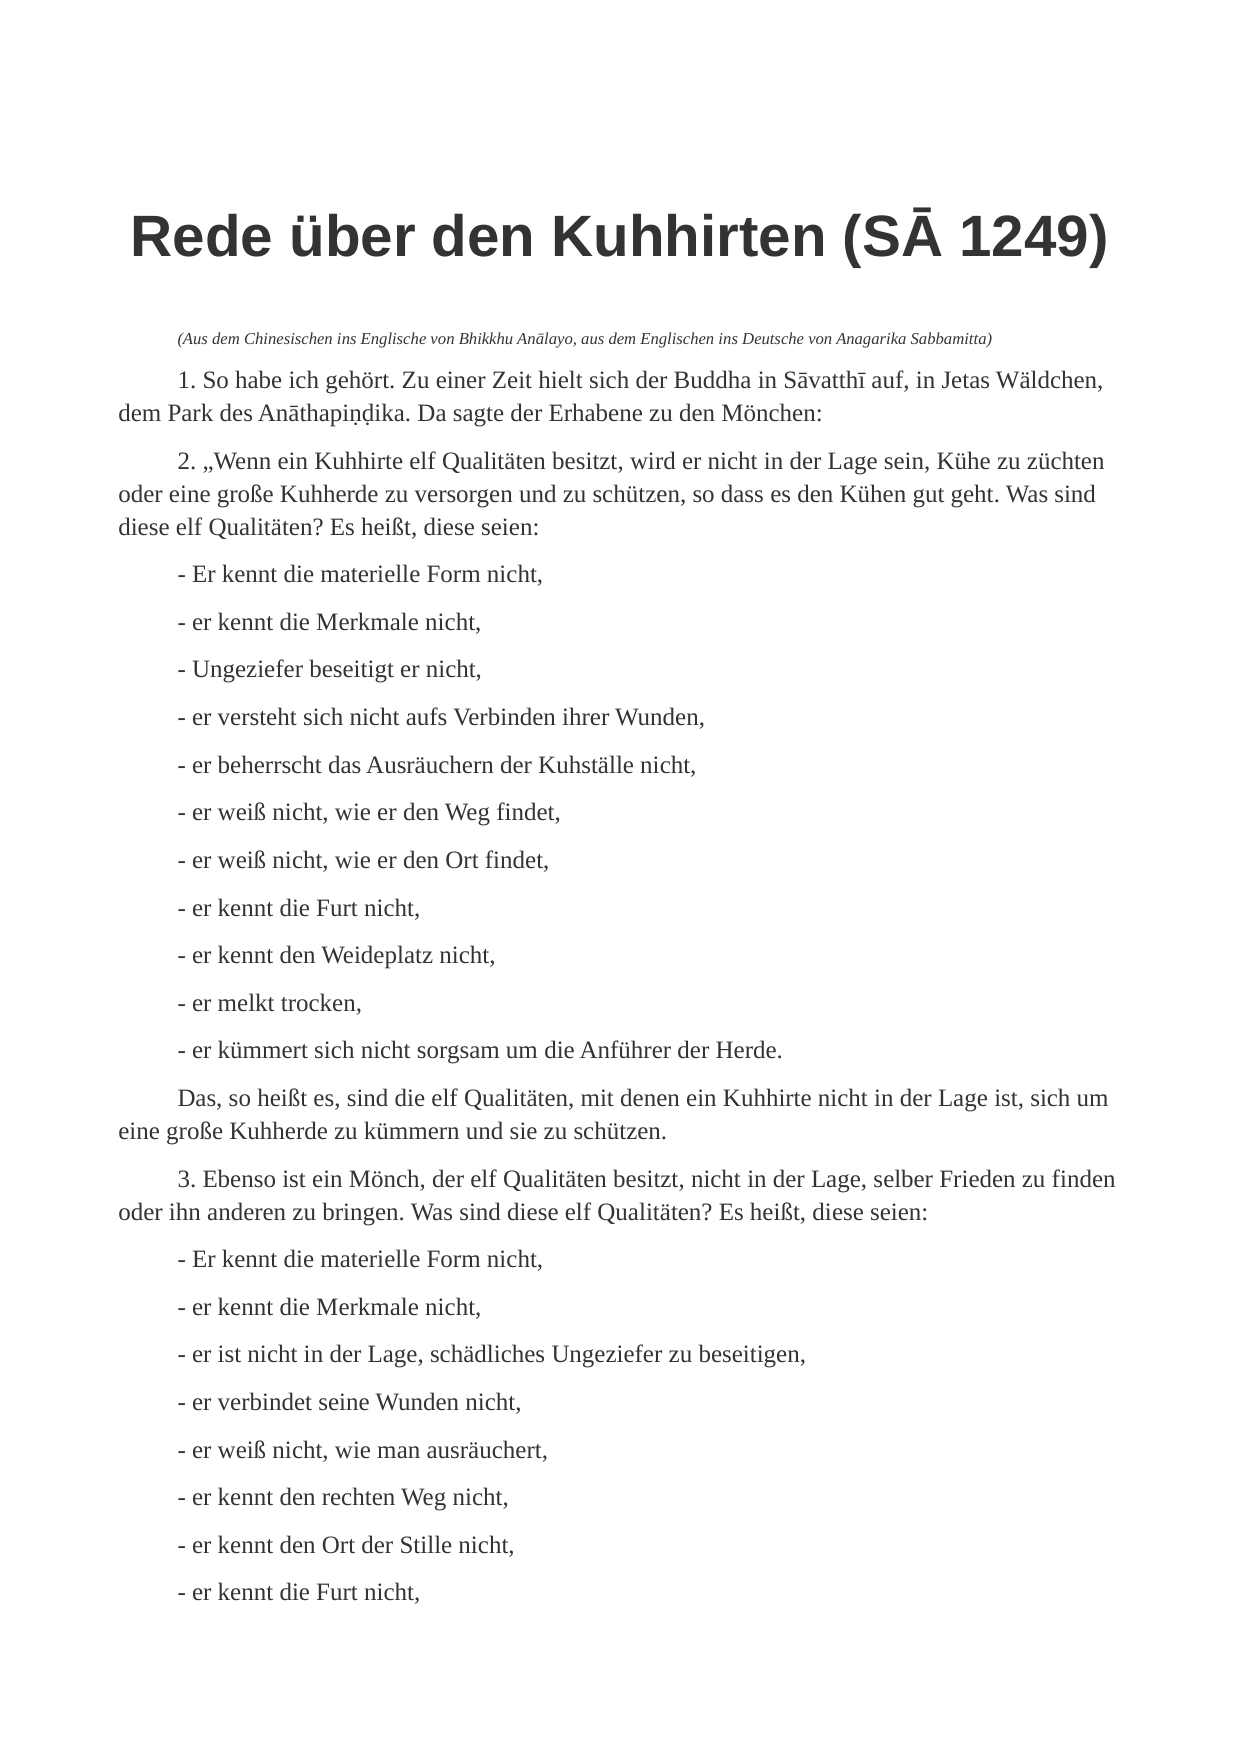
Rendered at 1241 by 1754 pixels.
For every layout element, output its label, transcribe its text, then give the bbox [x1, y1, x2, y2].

text (Aus dem Chinesischen ins Englische von Bhikkhu Anālayo, aus dem Englischen ins Deutsche von Anagarika Sabbamitta) [118, 328, 1122, 348]
text Das, so heißt es, sind die elf Qualitäten, mit denen ein Kuhhirte nicht in der Lage ist, sich um eine große Kuhherde zu kümmern und sie zu schützen. [118, 1083, 1122, 1145]
text 2. „Wenn ein Kuhhirte elf Qualitäten besitzt, wird er nicht in der Lage sein, Kühe zu züchten oder eine große Kuhherde zu versorgen und zu schützen, so dass es den Kühen gut geht. Was sind diese elf Qualitäten? Es heißt, diese seien: [118, 446, 1122, 541]
text - er kennt die Merkmale nicht, [118, 1292, 1122, 1321]
text 3. Ebenso ist ein Mönch, der elf Qualitäten besitzt, nicht in der Lage, selber Frieden zu finden oder ihn anderen zu bringen. Was sind diese elf Qualitäten? Es heißt, diese seien: [118, 1164, 1122, 1225]
text - er ist nicht in der Lage, schädliches Ungeziefer zu beseitigen, [118, 1339, 1122, 1368]
text - er weiß nicht, wie er den Ort findet, [118, 845, 1122, 874]
text - er kümmert sich nicht sorgsam um die Anführer der Herde. [118, 1035, 1122, 1064]
text - er kennt die Furt nicht, [118, 893, 1122, 921]
text - Er kennt die materielle Form nicht, [118, 559, 1122, 588]
text - er versteht sich nicht aufs Verbinden ihrer Wunden, [118, 702, 1122, 731]
text - er kennt den Weideplatz nicht, [118, 940, 1122, 969]
text - er weiß nicht, wie man ausräuchert, [118, 1435, 1122, 1463]
text - Er kennt die materielle Form nicht, [118, 1244, 1122, 1273]
title Rede über den Kuhhirten (SĀ 1249) [118, 201, 1122, 268]
text 1. So habe ich gehört. Zu einer Zeit hielt sich der Buddha in Sāvatthī auf, in Jetas Wäldchen, dem Park des Anāthapiṇḍika. Da sagte der Erhabene zu den Mönchen: [118, 365, 1122, 427]
text - er kennt den Ort der Stille nicht, [118, 1530, 1122, 1559]
text - er melkt trocken, [118, 988, 1122, 1017]
text - er weiß nicht, wie er den Weg findet, [118, 797, 1122, 826]
text - er beherrscht das Ausräuchern der Kuhställe nicht, [118, 750, 1122, 778]
text - er verbindet seine Wunden nicht, [118, 1387, 1122, 1416]
text - Ungeziefer beseitigt er nicht, [118, 654, 1122, 683]
text - er kennt die Merkmale nicht, [118, 607, 1122, 636]
text - er kennt den rechten Weg nicht, [118, 1482, 1122, 1511]
text - er kennt die Furt nicht, [118, 1577, 1122, 1606]
